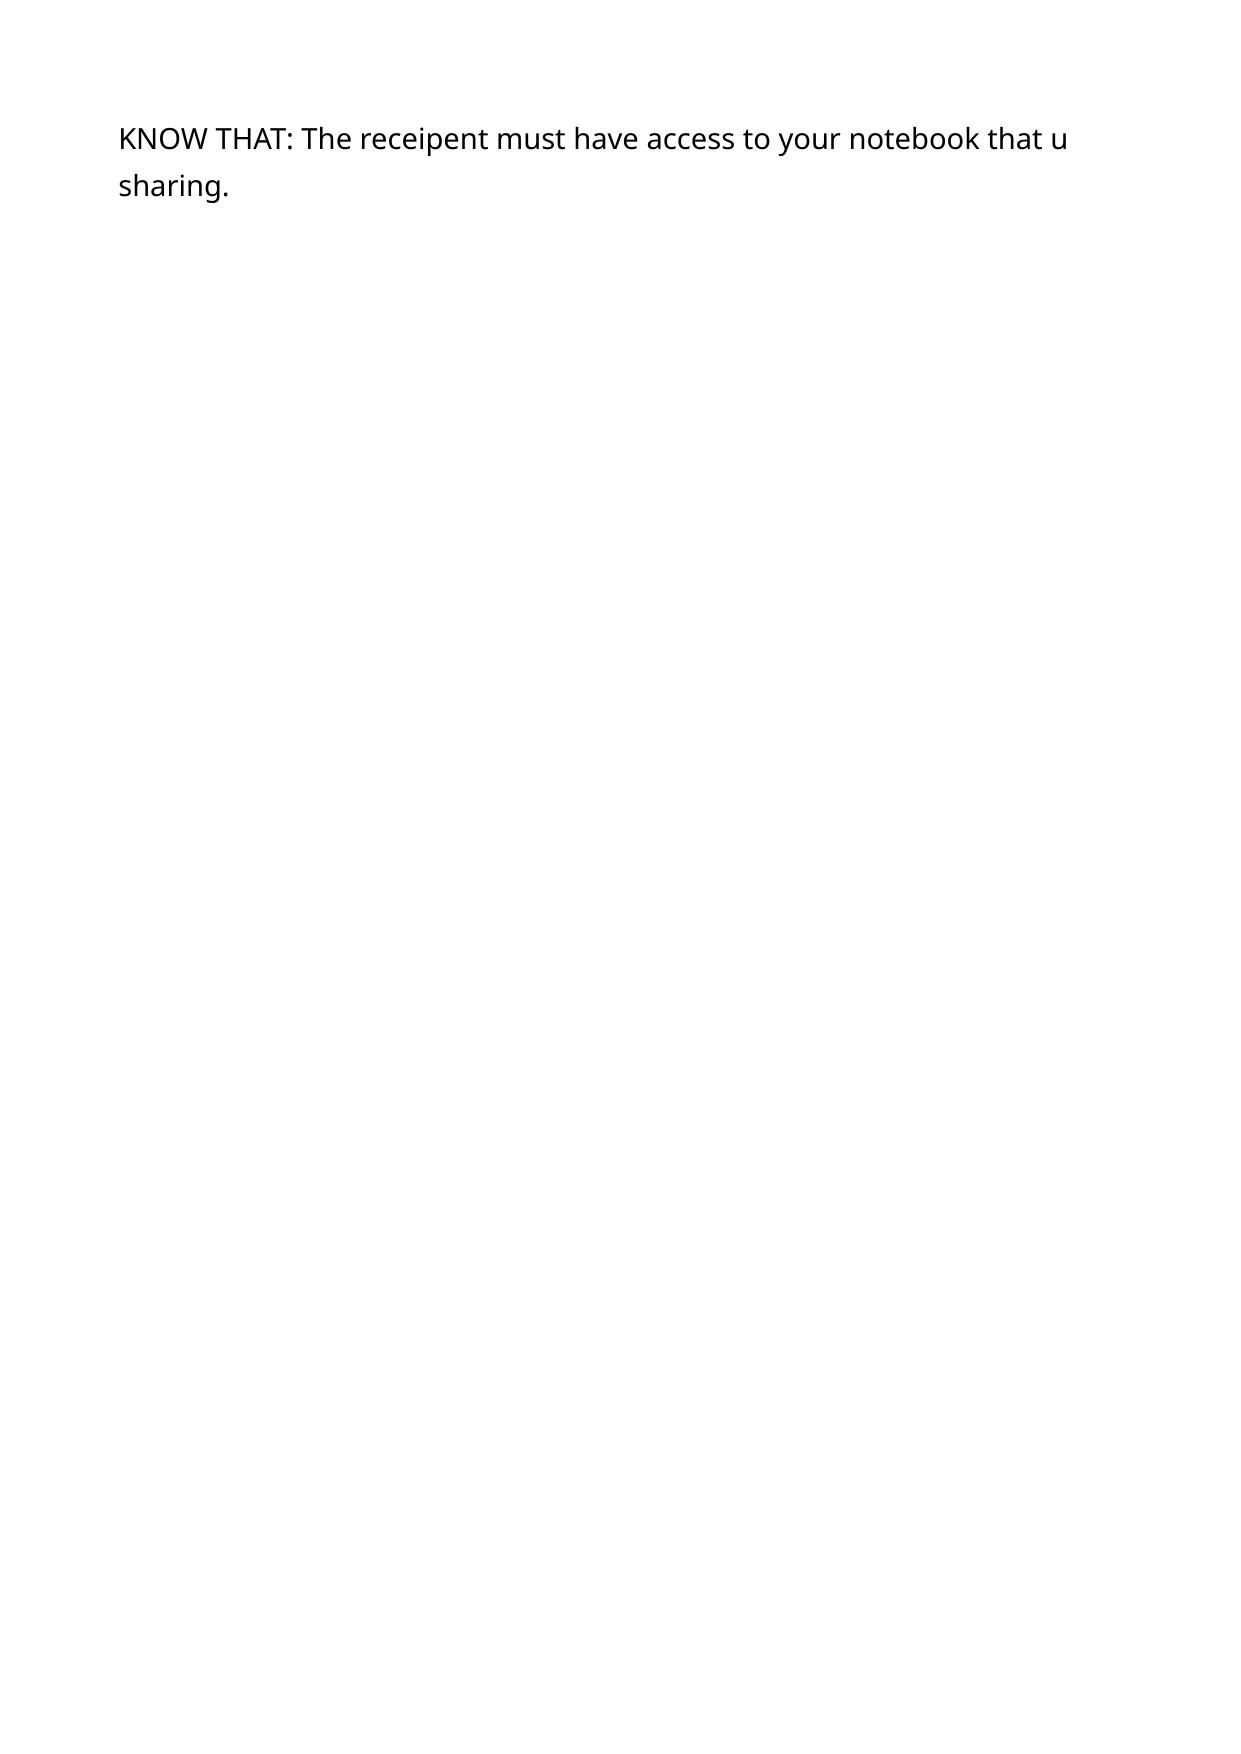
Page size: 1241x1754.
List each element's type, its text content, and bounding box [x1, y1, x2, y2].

text KNOW THAT: The receipent must have access to your notebook that u sharing. [118, 118, 1122, 205]
